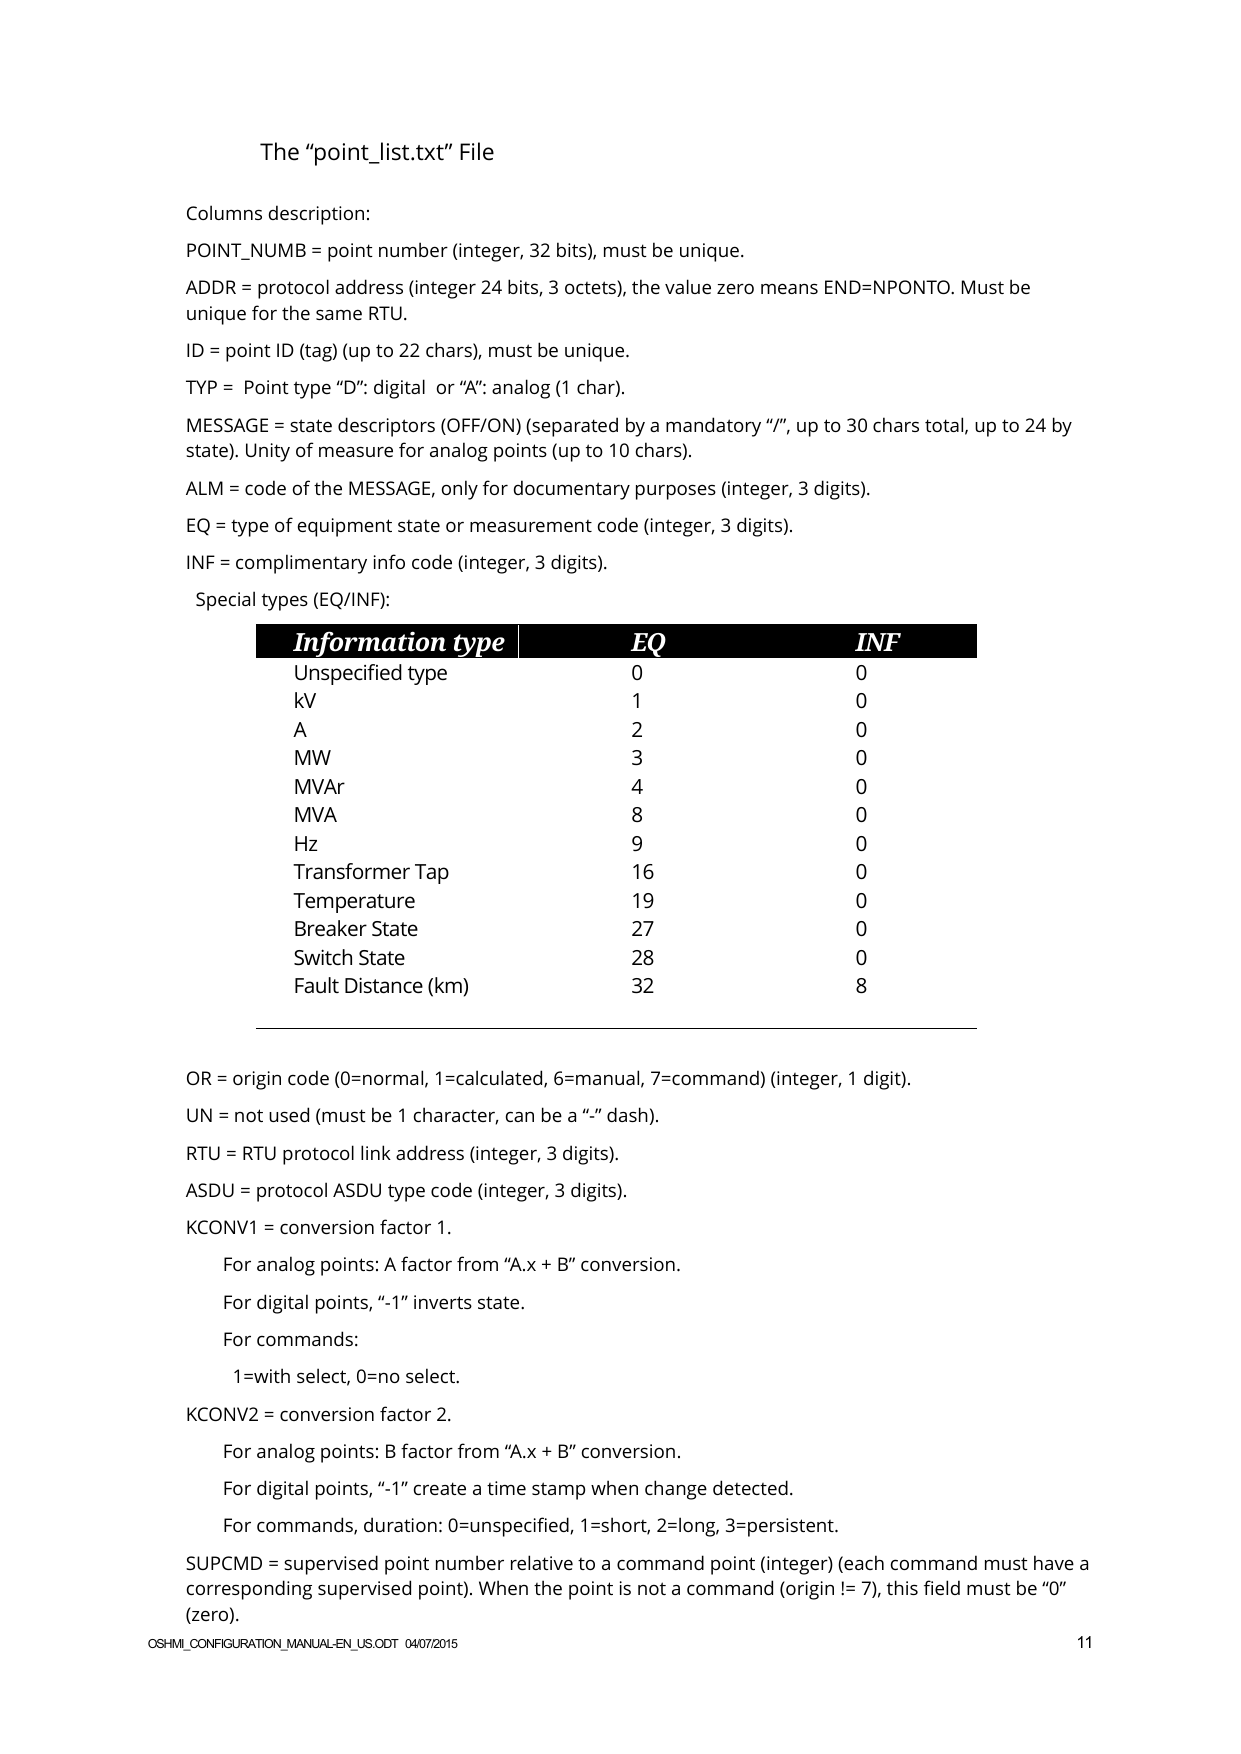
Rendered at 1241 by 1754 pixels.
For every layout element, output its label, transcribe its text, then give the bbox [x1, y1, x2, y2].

table_cell 0 [743, 744, 977, 772]
text UN = not used (must be 1 character, can be a “-” dash). [186, 1103, 1093, 1128]
text EQ = type of equipment state or measurement code (integer, 3 digits). [186, 512, 1093, 538]
text ASDU = protocol ASDU type code (integer, 3 digits). [186, 1177, 1093, 1203]
table_cell 0 [743, 772, 977, 800]
text Special types (EQ/INF): [186, 587, 1093, 612]
table_cell 2 [519, 715, 743, 743]
table_cell [519, 1000, 743, 1028]
text OR = origin code (0=normal, 1=calculated, 6=manual, 7=command) (integer, 1 digit). [186, 1065, 1093, 1091]
table_cell Hz [256, 829, 518, 857]
table_cell Transformer Tap [256, 857, 518, 886]
table_cell MVA [256, 800, 518, 829]
table_cell 0 [743, 943, 977, 971]
table_cell A [256, 715, 518, 743]
table_cell MVAr [256, 772, 518, 800]
table_cell 8 [519, 800, 743, 829]
table_cell 1 [519, 687, 743, 715]
text For commands: [223, 1326, 1093, 1352]
text For commands, duration: 0=unspecified, 1=short, 2=long, 3=persistent. [223, 1513, 1093, 1538]
table_header INF [743, 625, 977, 658]
table_cell [743, 1000, 977, 1028]
table_cell 28 [519, 943, 743, 971]
table_cell [256, 1000, 518, 1028]
table_cell Fault Distance (km) [256, 971, 518, 999]
table_cell 3 [519, 744, 743, 772]
text 1=with select, 0=no select. [223, 1364, 1093, 1389]
text POINT_NUMB = point number (integer, 32 bits), must be unique. [186, 237, 1093, 263]
table_header Information type [256, 625, 518, 658]
table_cell Unspecified type [256, 658, 518, 687]
text For digital points, “-1” create a time stamp when change detected. [223, 1476, 1093, 1501]
text KCONV2 = conversion factor 2. [186, 1401, 1093, 1426]
table_cell 0 [743, 715, 977, 743]
text ID = point ID (tag) (up to 22 chars), must be unique. [186, 337, 1093, 363]
table_cell 9 [519, 829, 743, 857]
text For analog points: B factor from “A.x + B” conversion. [223, 1438, 1093, 1464]
table_cell 16 [519, 857, 743, 886]
table_cell 0 [743, 658, 977, 687]
table_cell MW [256, 744, 518, 772]
table_cell Breaker State [256, 914, 518, 943]
text KCONV1 = conversion factor 1. [186, 1214, 1093, 1240]
text ALM = code of the MESSAGE, only for documentary purposes (integer, 3 digits). [186, 475, 1093, 500]
text Columns description: [186, 200, 1093, 226]
text MESSAGE = state descriptors (OFF/ON) (separated by a mandatory “/”, up to 30 chars total, up to 24 by state). Unity of measure for analog points (up to 10 chars). [186, 412, 1093, 463]
text RTU = RTU protocol link address (integer, 3 digits). [186, 1140, 1093, 1165]
text For analog points: A factor from “A.x + B” conversion. [223, 1252, 1093, 1277]
table_cell 0 [519, 658, 743, 687]
table_cell kV [256, 687, 518, 715]
table_cell 0 [743, 857, 977, 886]
text For digital points, “-1” inverts state. [223, 1289, 1093, 1314]
table_cell 0 [743, 829, 977, 857]
table_cell Temperature [256, 886, 518, 914]
text ADDR = protocol address (integer 24 bits, 3 octets), the value zero means END=NPONTO. Must be unique for the same RTU. [186, 275, 1093, 326]
table_cell 0 [743, 800, 977, 829]
text SUPCMD = supervised point number relative to a command point (integer) (each command must have a corresponding supervised point). When the point is not a command (origin != 7), this field must be “0” (zero). [186, 1550, 1093, 1627]
table_cell 19 [519, 886, 743, 914]
table_cell Switch State [256, 943, 518, 971]
text TYP = Point type “D”: digital or “A”: analog (1 char). [186, 375, 1093, 400]
subtitle The “point_list.txt” File [260, 136, 1093, 167]
table_cell 0 [743, 886, 977, 914]
table_cell 8 [743, 971, 977, 999]
table_cell 27 [519, 914, 743, 943]
table_cell 0 [743, 914, 977, 943]
text INF = complimentary info code (integer, 3 digits). [186, 549, 1093, 575]
table_cell 0 [743, 687, 977, 715]
table_cell 32 [519, 971, 743, 999]
table_header EQ [519, 625, 743, 658]
table_cell 4 [519, 772, 743, 800]
